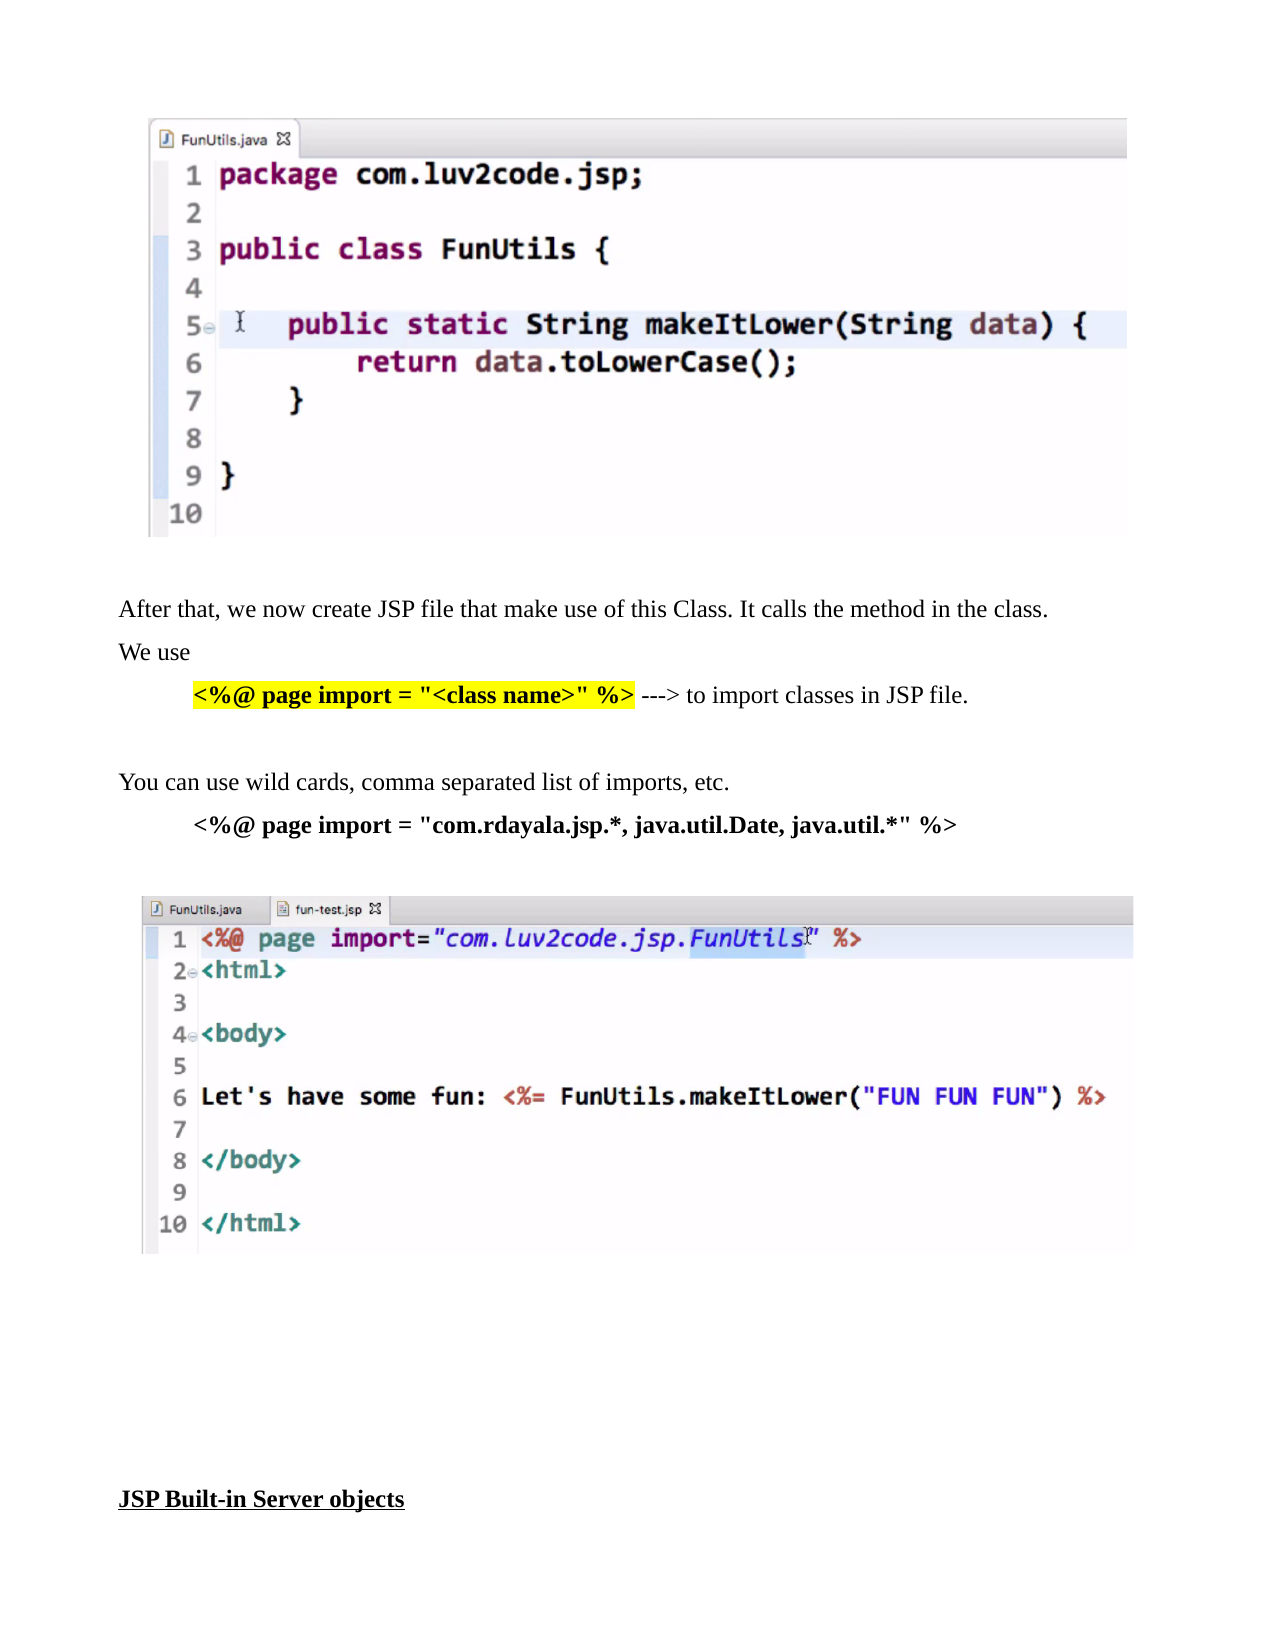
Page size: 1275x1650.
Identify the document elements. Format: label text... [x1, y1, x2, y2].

text You can use wild cards, comma separated list of imports, etc. [118, 767, 1157, 796]
picture [148, 118, 1127, 537]
picture [141, 896, 1134, 1254]
text After that, we now create JSP file that make use of this Class. It calls the method in the class. [118, 594, 1157, 623]
text <%@ page import = "com.rdayala.jsp.*, java.util.Date, java.util.*" %> [118, 810, 1157, 839]
text JSP Built-in Server objects [118, 1484, 1157, 1512]
text We use [118, 637, 1157, 666]
text <%@ page import = "<class name>" %> ---> to import classes in JSP file. [118, 681, 1157, 709]
